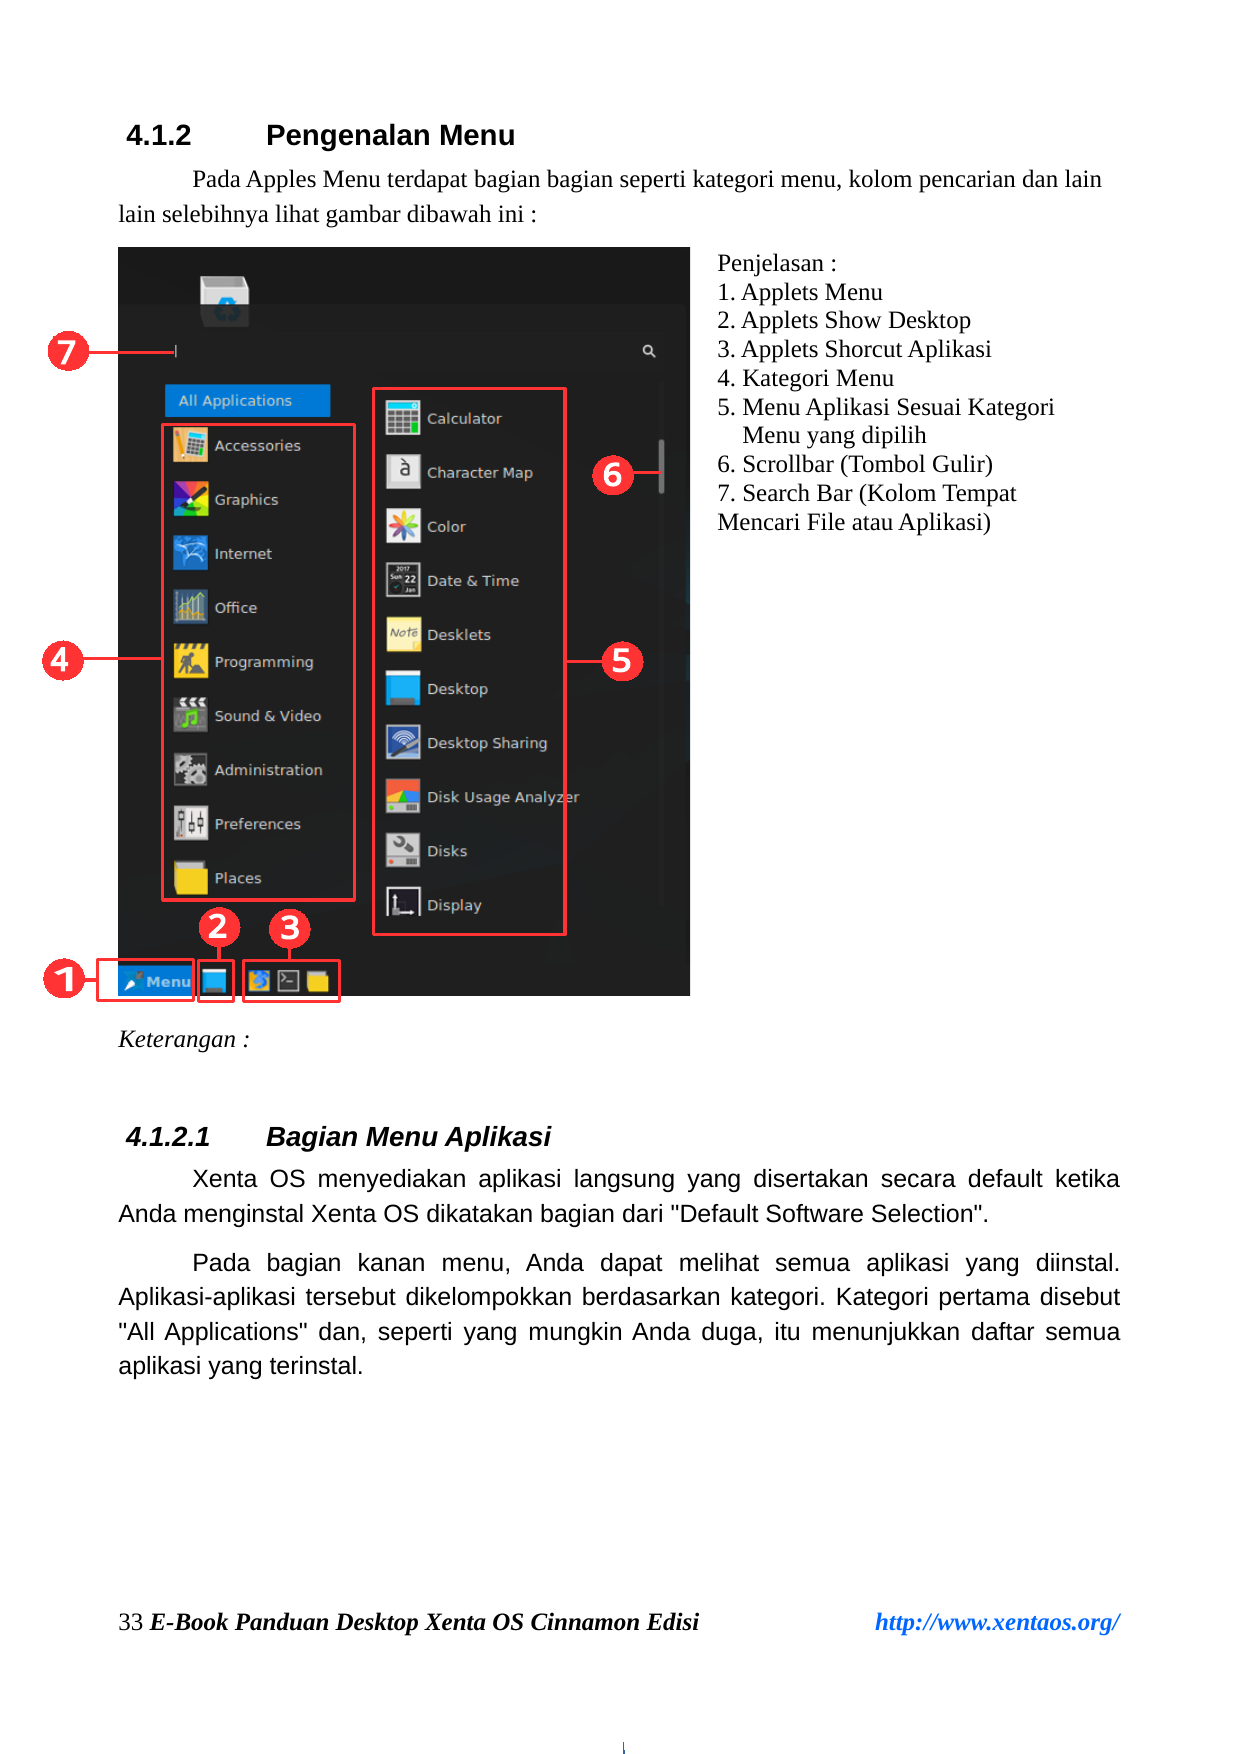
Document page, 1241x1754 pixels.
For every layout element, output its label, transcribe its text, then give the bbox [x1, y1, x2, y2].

text Pada Apples Menu terdapat bagian bagian seperti kategori menu, kolom pencarian dan lain lain selebihnya lihat gambar dibawah ini : [118, 164, 1122, 228]
text Xenta OS menyediakan aplikasi langsung yang disertakan secara default ketika Anda menginstal Xenta OS dikatakan bagian dari "Default Software Selection". [118, 1164, 1122, 1228]
subtitle Pengenalan Menu [118, 118, 1122, 152]
text Pada bagian kanan menu, Anda dapat melihat semua aplikasi yang diinstal. Aplikasi-aplikasi tersebut dikelompokkan berdasarkan kategori. Kategori pertama disebut "All Applications" dan, seperti yang mungkin Anda duga, itu menunjukkan daftar semua aplikasi yang terinstal. [118, 1248, 1122, 1380]
subtitle Bagian Menu Aplikasi [118, 1120, 1122, 1152]
text Keterangan : [118, 260, 1122, 1053]
